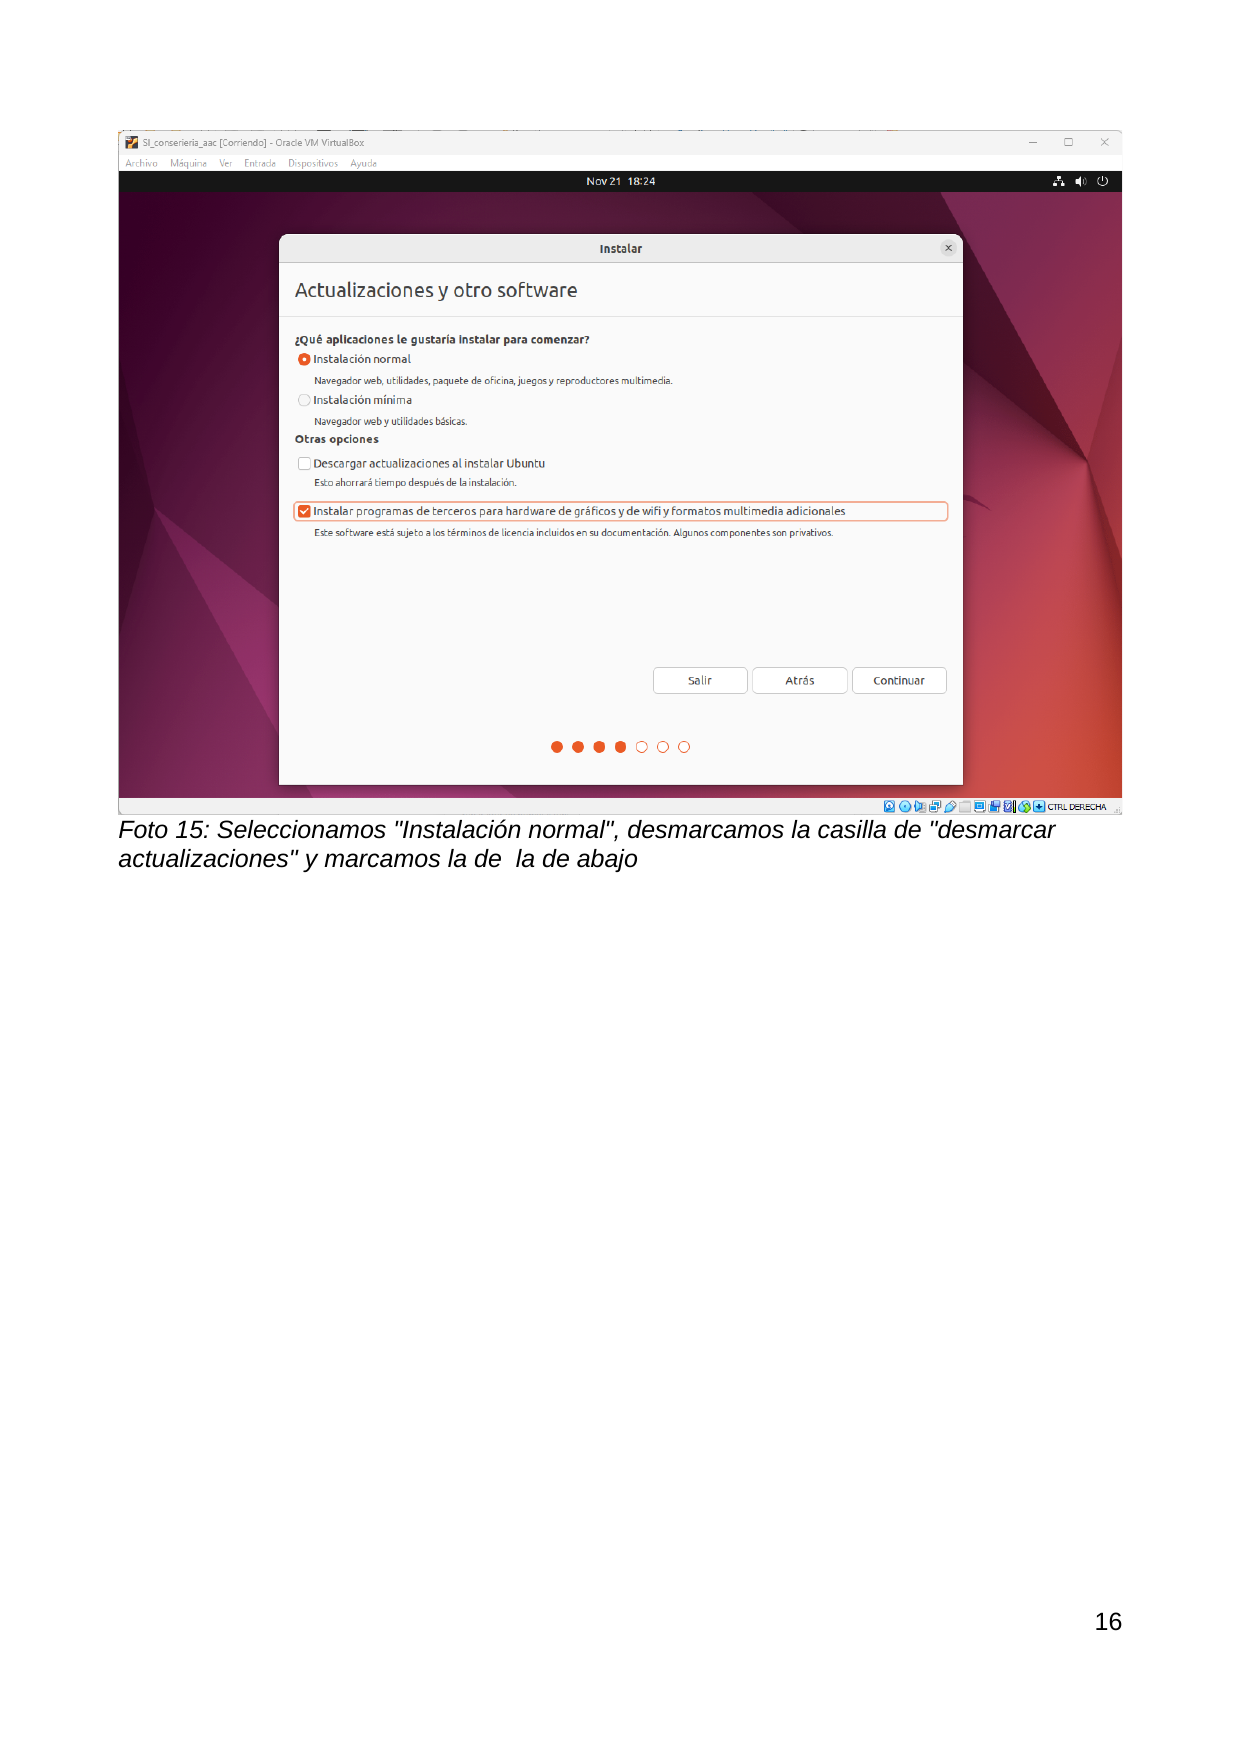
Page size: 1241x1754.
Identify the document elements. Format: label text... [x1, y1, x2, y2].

picture [118, 130, 1123, 815]
text Foto 15: Seleccionamos "Instalación normal", desmarcamos la casilla de "desmarcar actualizaciones" y marcamos la de la de abajo [118, 815, 1122, 872]
